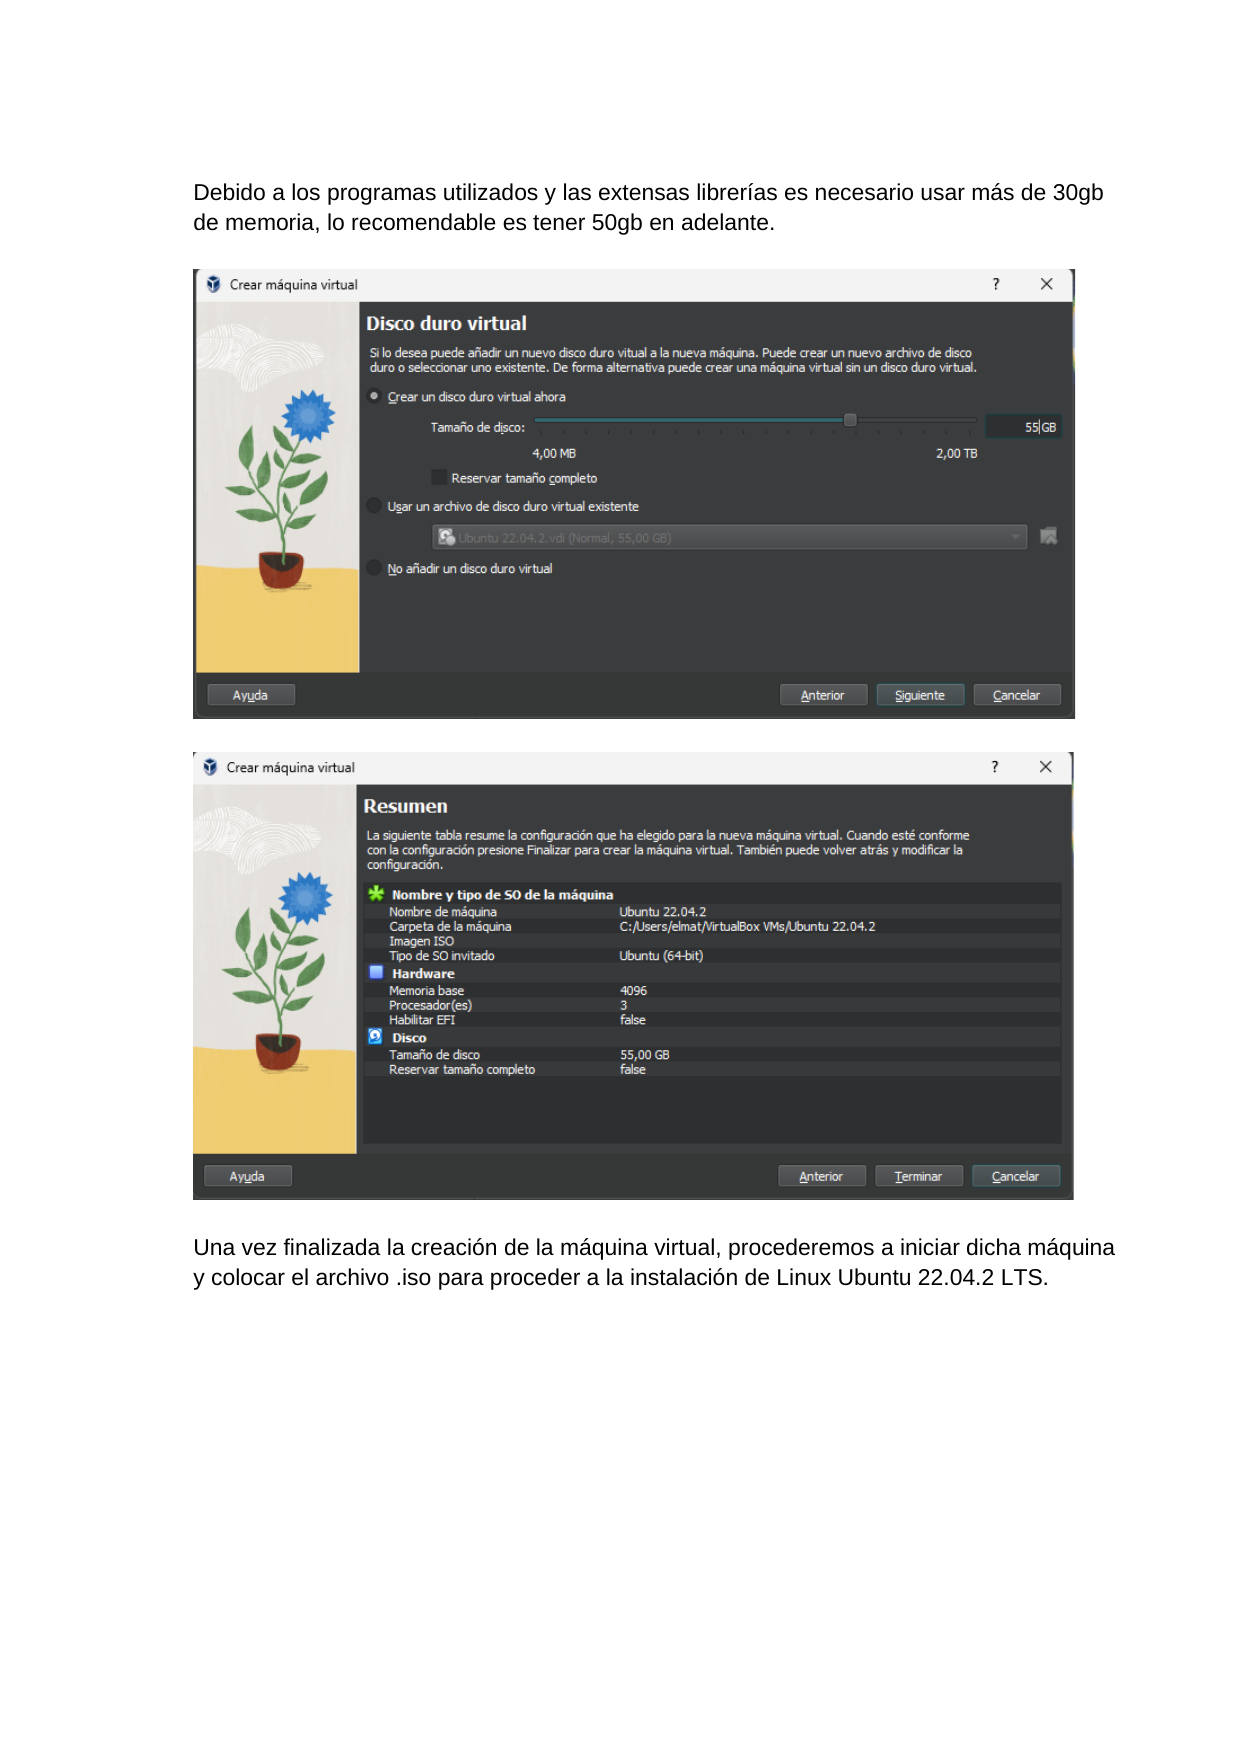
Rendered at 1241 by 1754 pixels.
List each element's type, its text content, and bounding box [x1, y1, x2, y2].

text Debido a los programas utilizados y las extensas librerías es necesario usar más de 30gb de memoria, lo recomendable es tener 50gb en adelante. [193, 178, 1122, 235]
picture [193, 269, 1076, 719]
text Una vez finalizada la creación de la máquina virtual, procederemos a iniciar dicha máquina y colocar el archivo .iso para proceder a la instalación de Linux Ubuntu 22.04.2 LTS. [193, 1234, 1122, 1291]
picture [193, 752, 1074, 1200]
